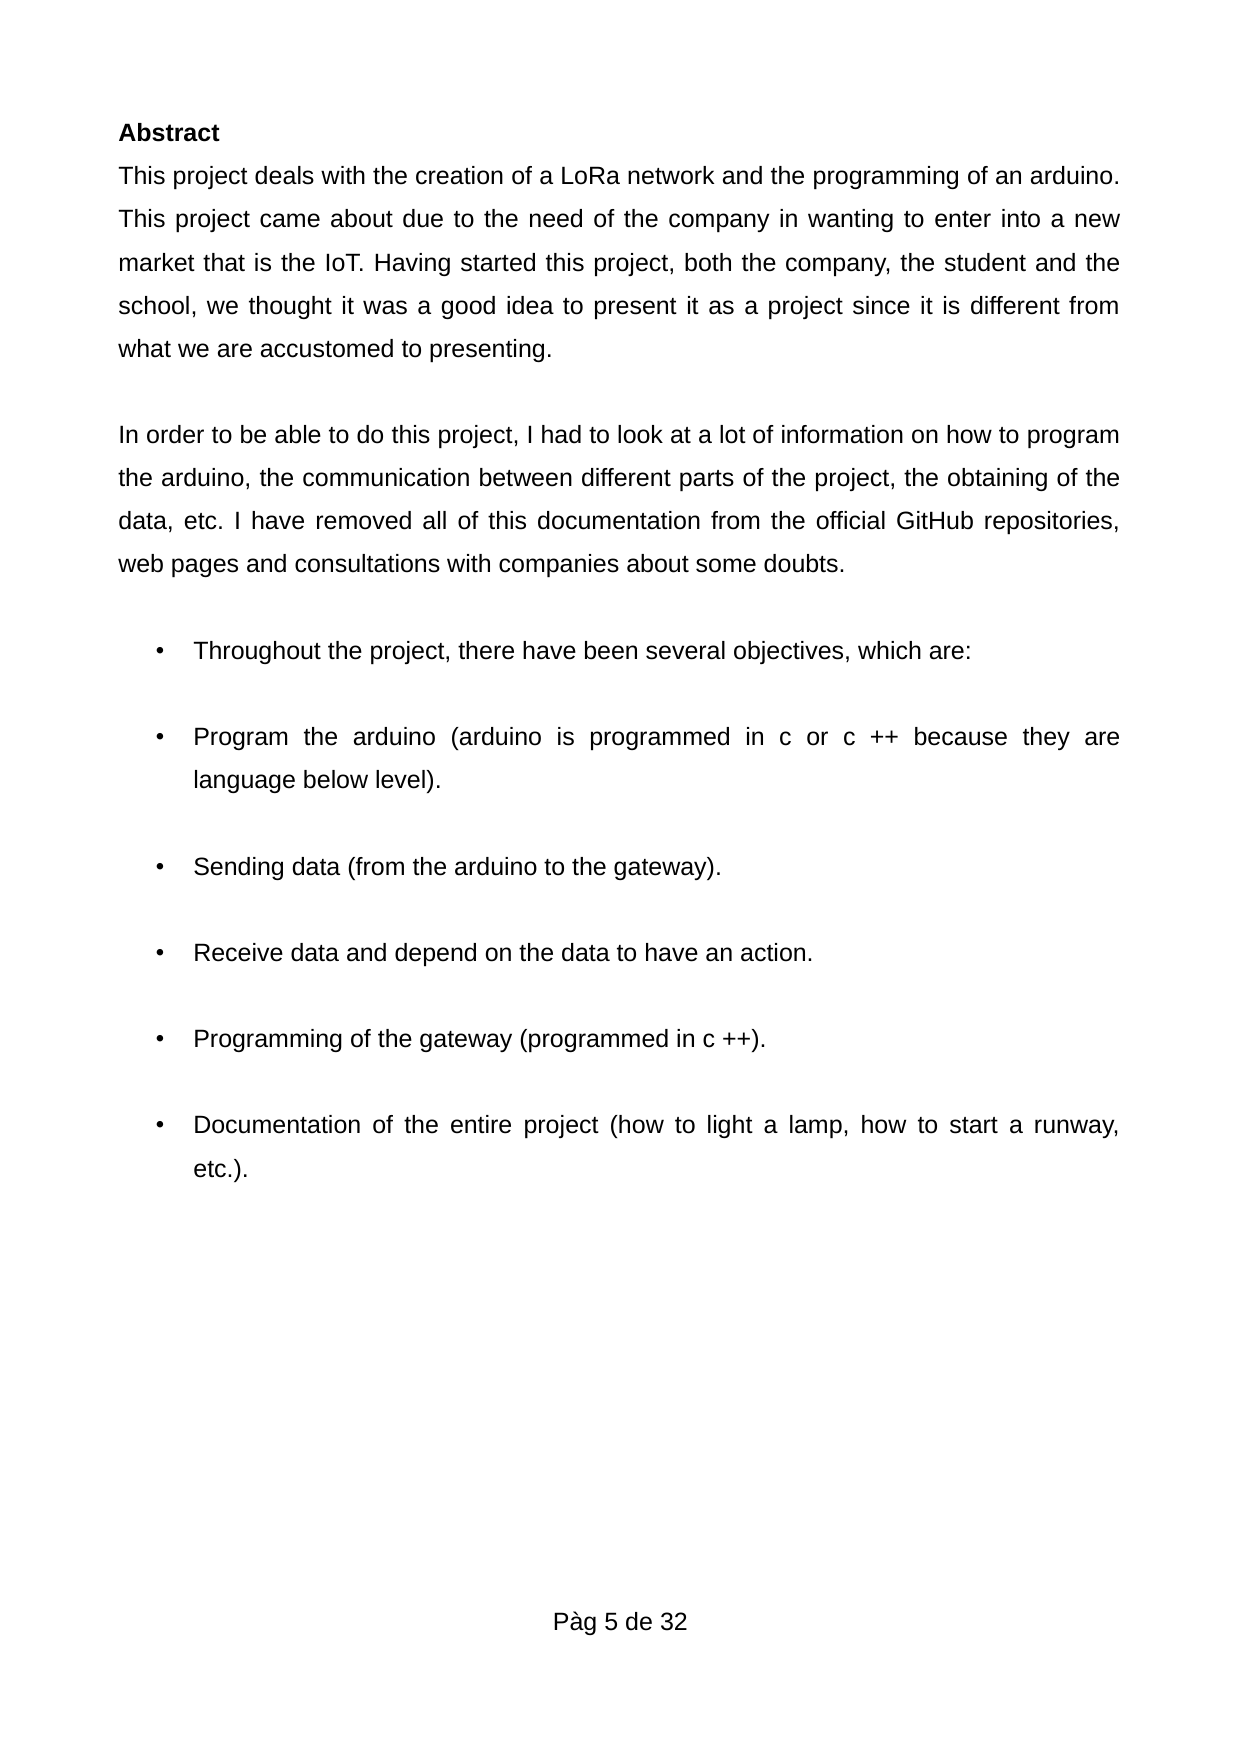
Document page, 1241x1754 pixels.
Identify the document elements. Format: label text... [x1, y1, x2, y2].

list Throughout the project, there have been several objectives, which are: [156, 636, 1122, 664]
text This project deals with the creation of a LoRa network and the programming of an arduino. This project came about due to the need of the company in wanting to enter into a new market that is the IoT. Having started this project, both the company, the student and the school, we thought it was a good idea to present it as a project since it is different from what we are accustomed to presenting. [118, 161, 1122, 362]
list Documentation of the entire project (how to light a lamp, how to start a runway, etc.). [156, 1111, 1122, 1182]
list Program the arduino (arduino is programmed in c or c ++ because they are language below level). [156, 722, 1122, 794]
subtitle Abstract [118, 118, 1122, 147]
list Programming of the gateway (programmed in c ++). [156, 1024, 1122, 1053]
text In order to be able to do this project, I had to look at a lot of information on how to program the arduino, the communication between different parts of the project, the obtaining of the data, etc. I have removed all of this documentation from the official GitHub repositories, web pages and consultations with companies about some doubts. [118, 420, 1122, 578]
list Sending data (from the arduino to the gateway). [156, 851, 1122, 880]
list Receive data and depend on the data to have an action. [156, 938, 1122, 967]
